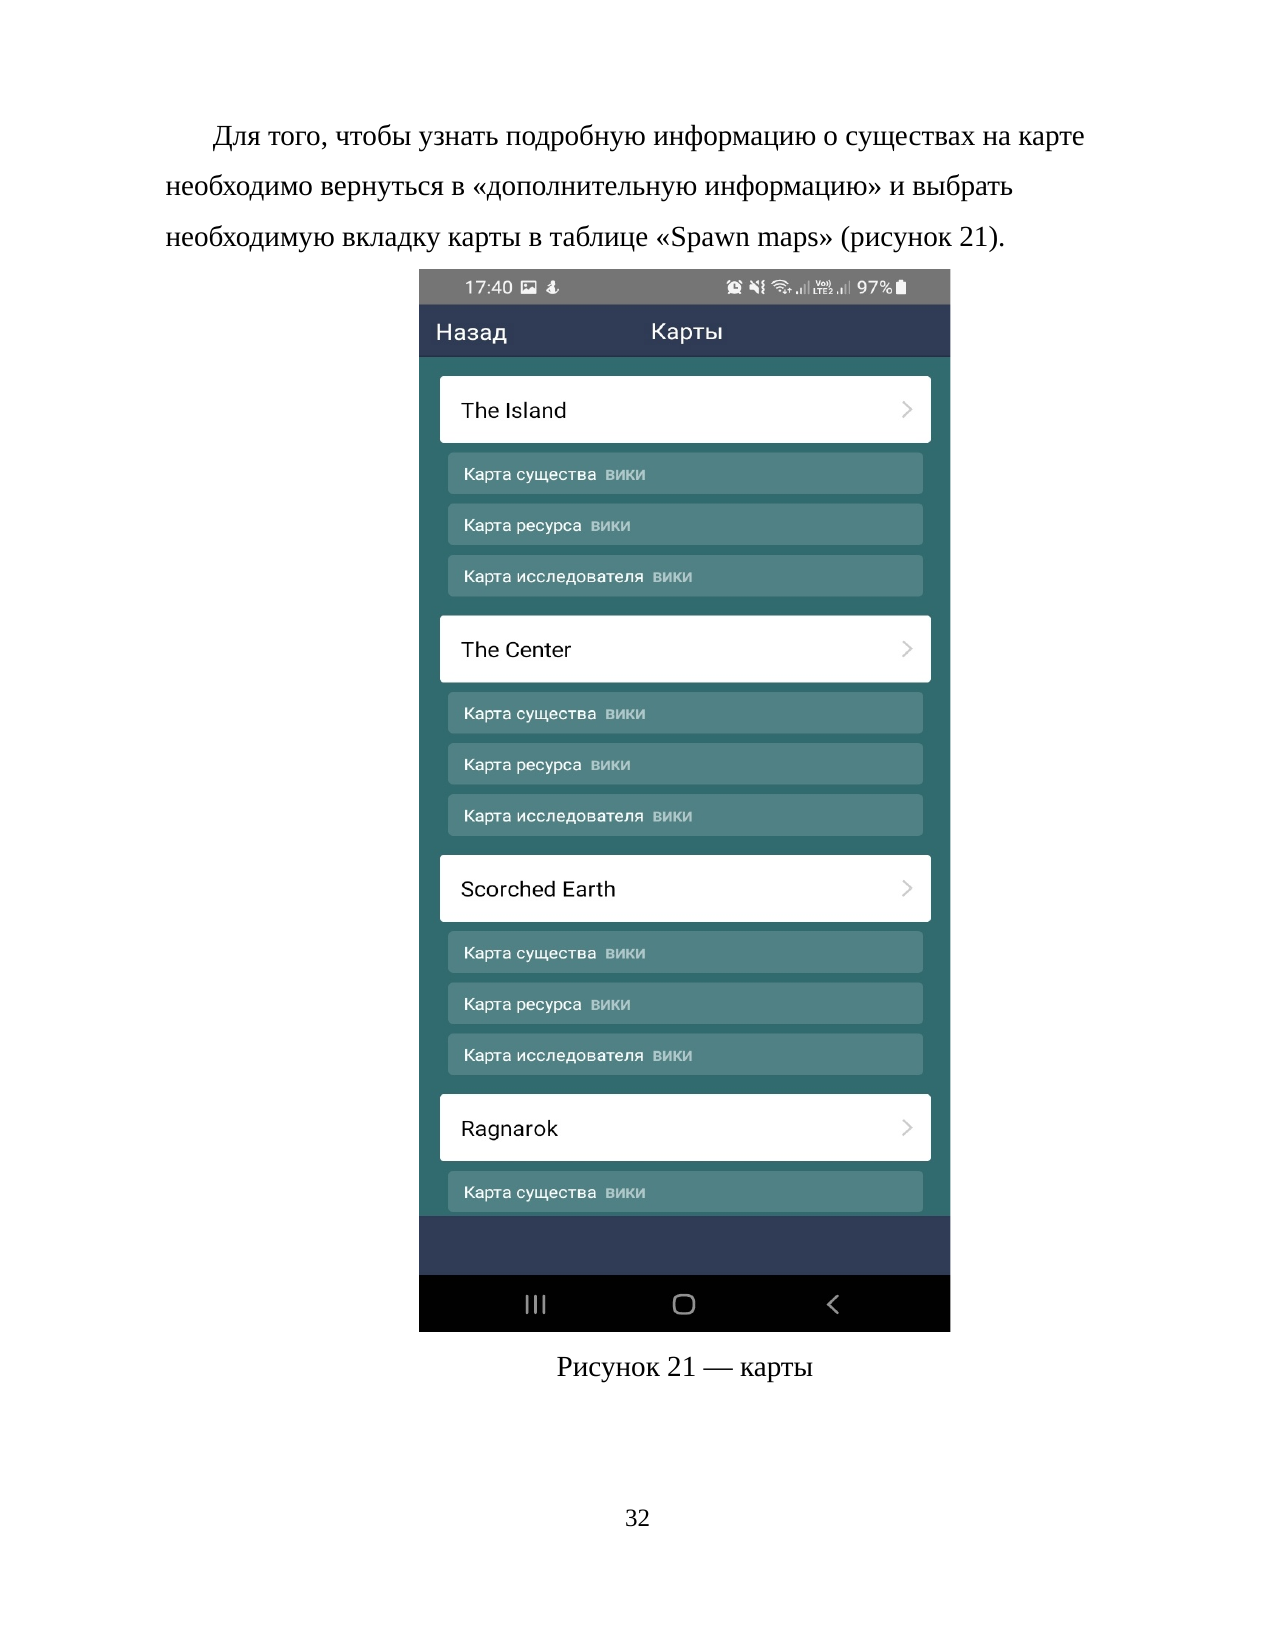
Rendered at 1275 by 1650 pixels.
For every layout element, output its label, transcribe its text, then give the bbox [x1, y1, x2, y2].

list Для того, чтобы узнать подробную информацию о существах на карте необходимо вернуться в «дополнительную информацию» и выбрать необходимую вкладку карты в таблице «Spawn maps» (рисунок 21). [165, 118, 1157, 252]
list Рисунок 21 — карты [165, 1349, 1157, 1382]
picture [419, 269, 951, 1332]
